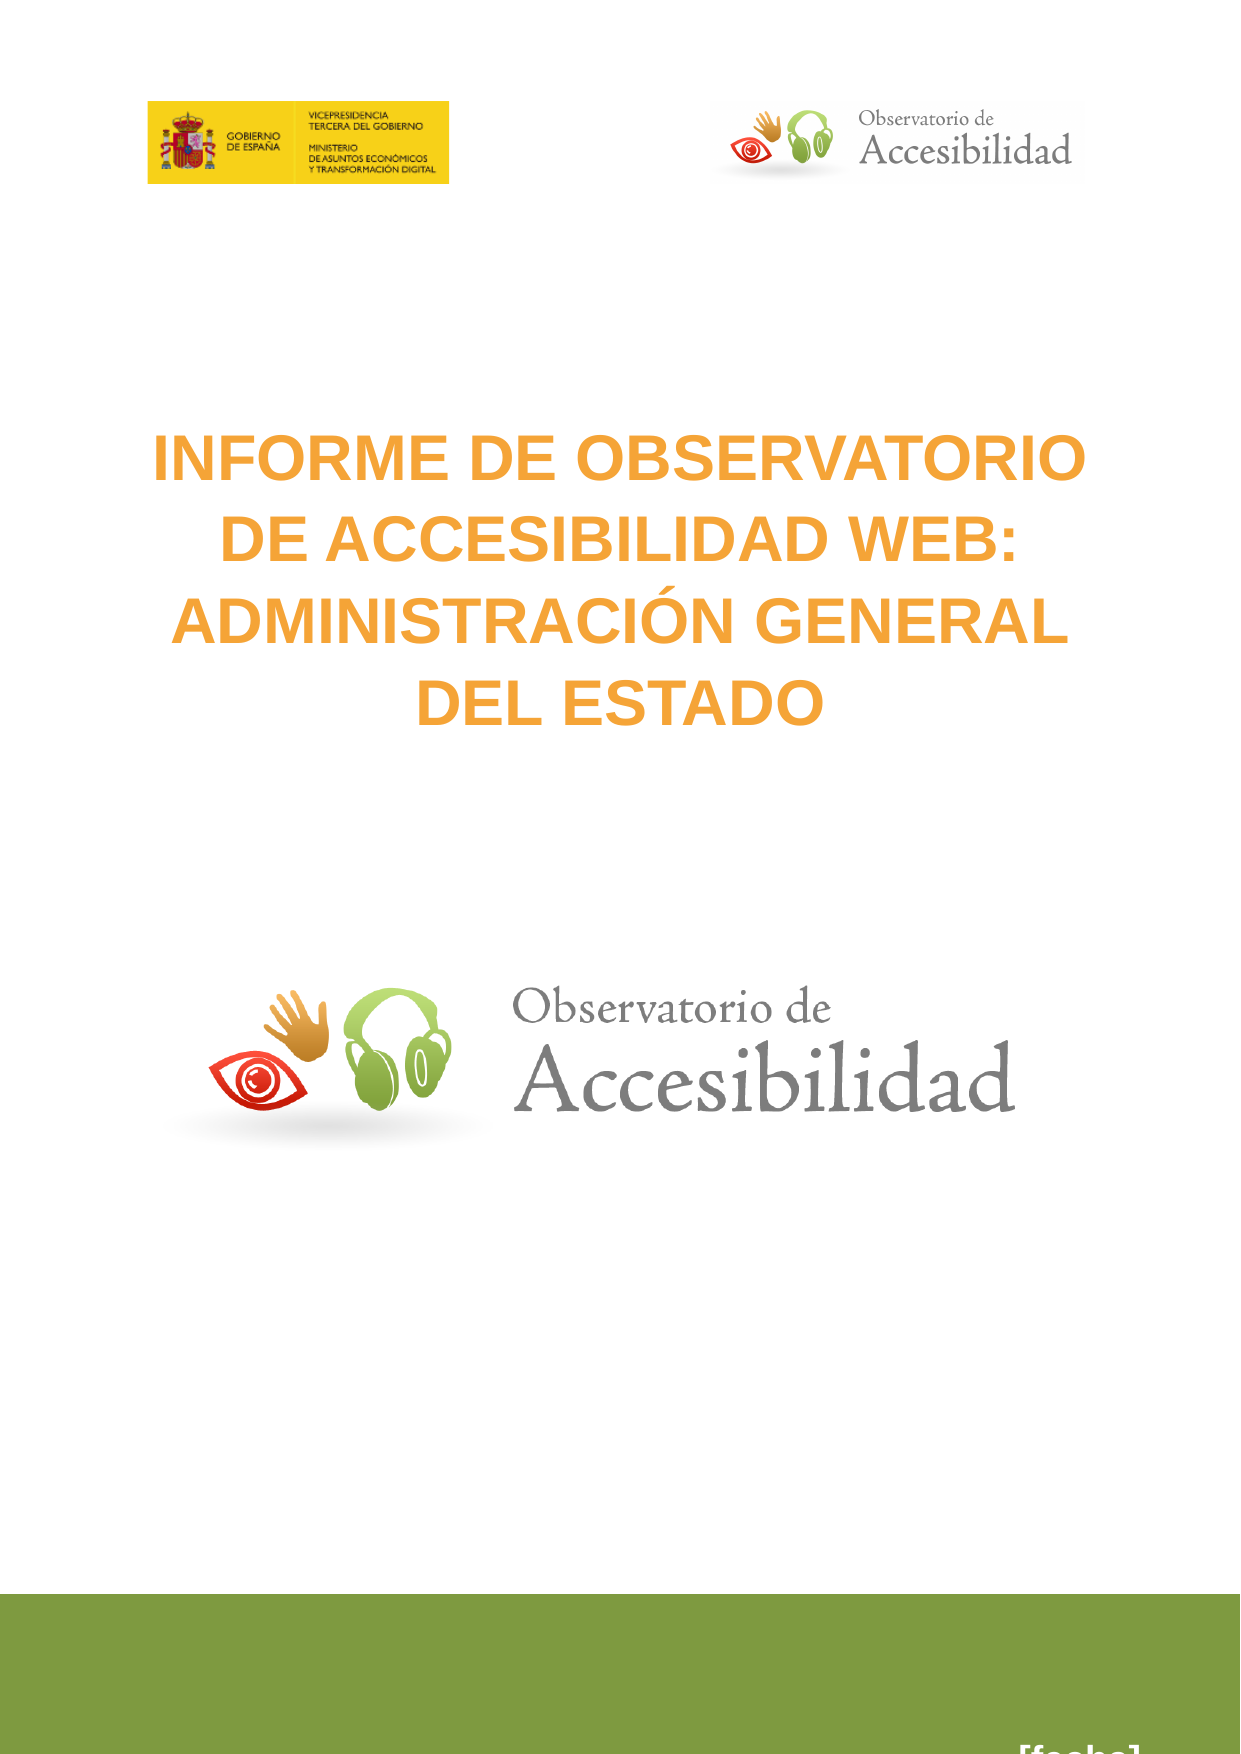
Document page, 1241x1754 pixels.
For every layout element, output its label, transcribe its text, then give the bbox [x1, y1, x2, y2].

text Informe de Observatorio de Accesibilidad Web: Administración General del Estado [148, 420, 1092, 739]
picture [147, 101, 450, 184]
picture [147, 946, 1167, 1170]
text [fecha] [0, 1737, 1193, 1754]
picture [710, 101, 1086, 184]
